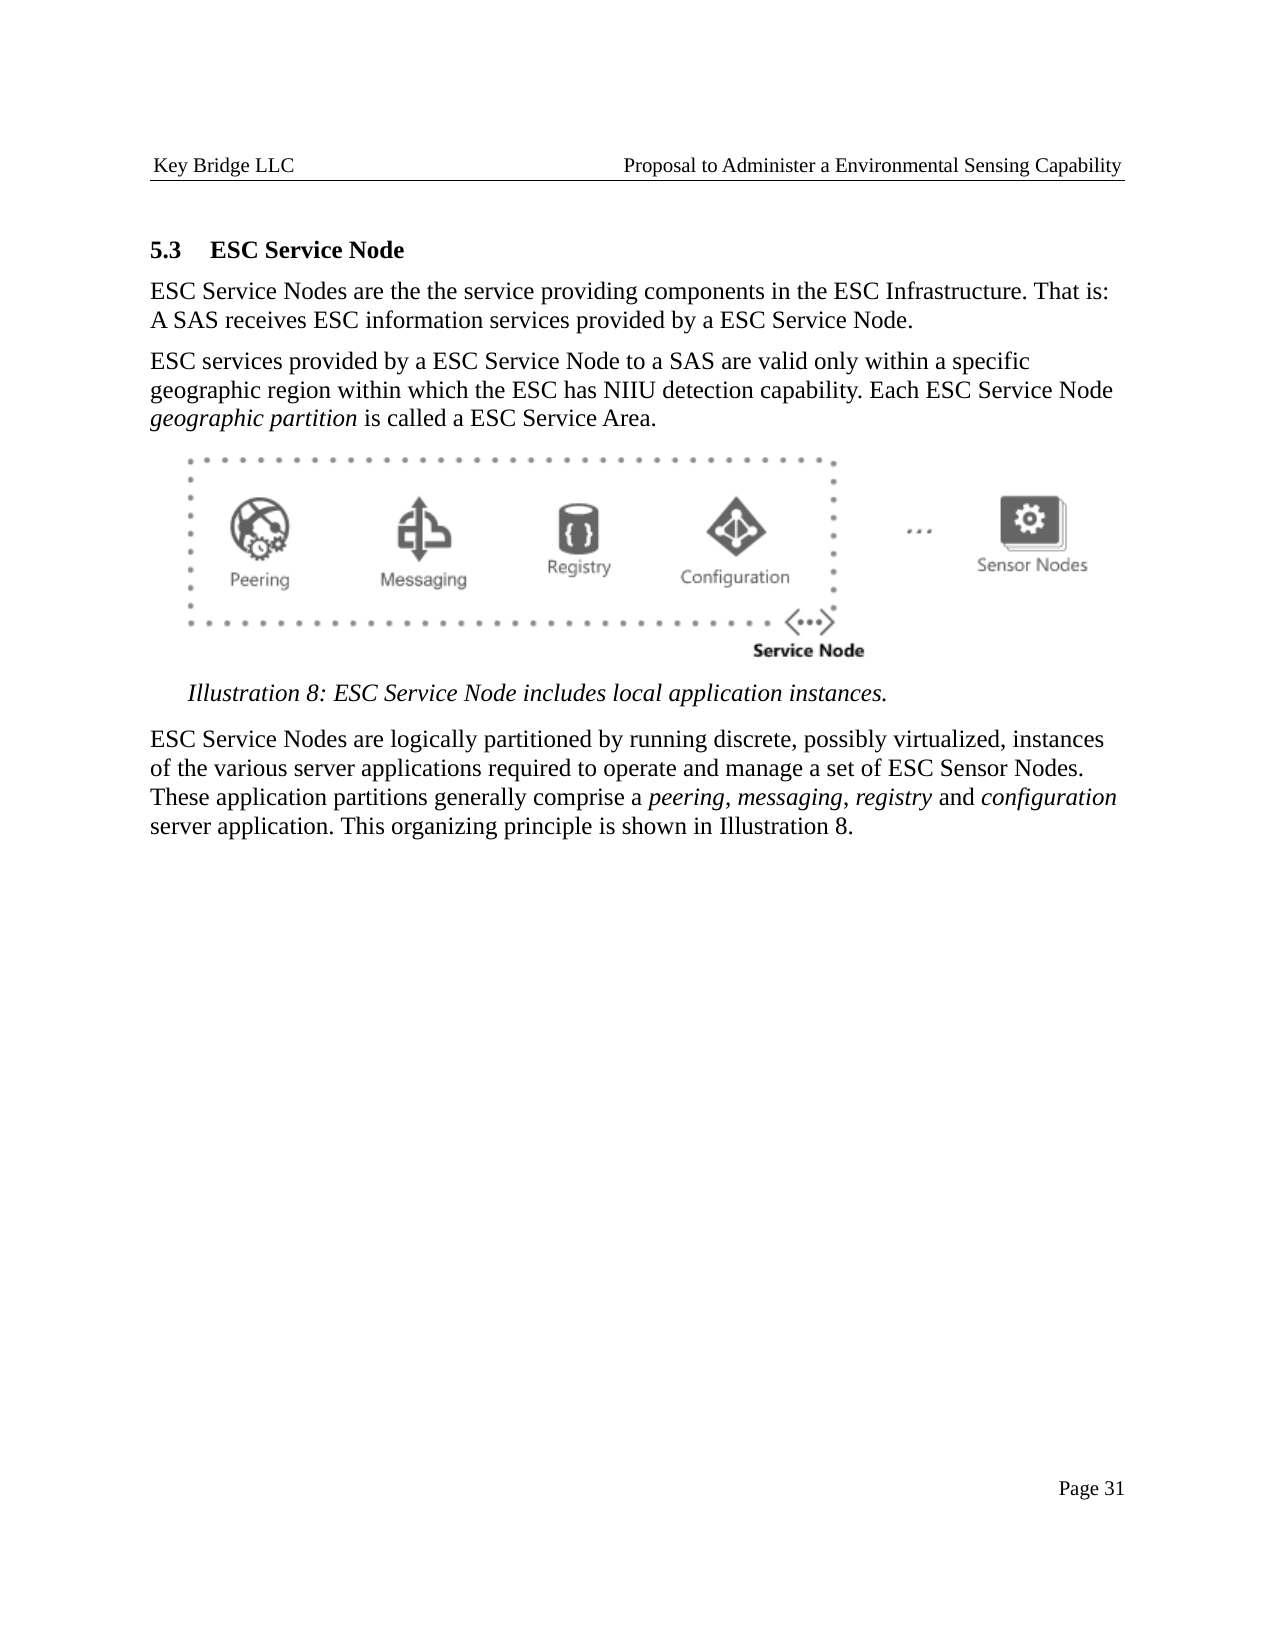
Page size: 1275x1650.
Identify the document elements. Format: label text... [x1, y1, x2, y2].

picture [187, 457, 1088, 666]
text ESC services provided by a ESC Service Node to a SAS are valid only within a specific geographic region within which the ESC has NIIU detection capability. Each ESC Service Node geographic partition is called a ESC Service Area. [150, 346, 1125, 432]
text Illustration 8: ESC Service Node includes local application instances. [187, 666, 1087, 706]
text ESC Service Nodes are logically partitioned by running discrete, possibly virtualized, instances of the various server applications required to operate and manage a set of ESC Sensor Nodes. These application partitions generally comprise a peering, messaging, registry and configuration server application. This organizing principle is shown in Illustration 8. [150, 445, 1125, 839]
text ESC Service Nodes are the the service providing components in the ESC Infrastructure. That is: A SAS receives ESC information services provided by a ESC Service Node. [150, 276, 1125, 333]
subtitle ESC Service Node [150, 235, 1125, 263]
